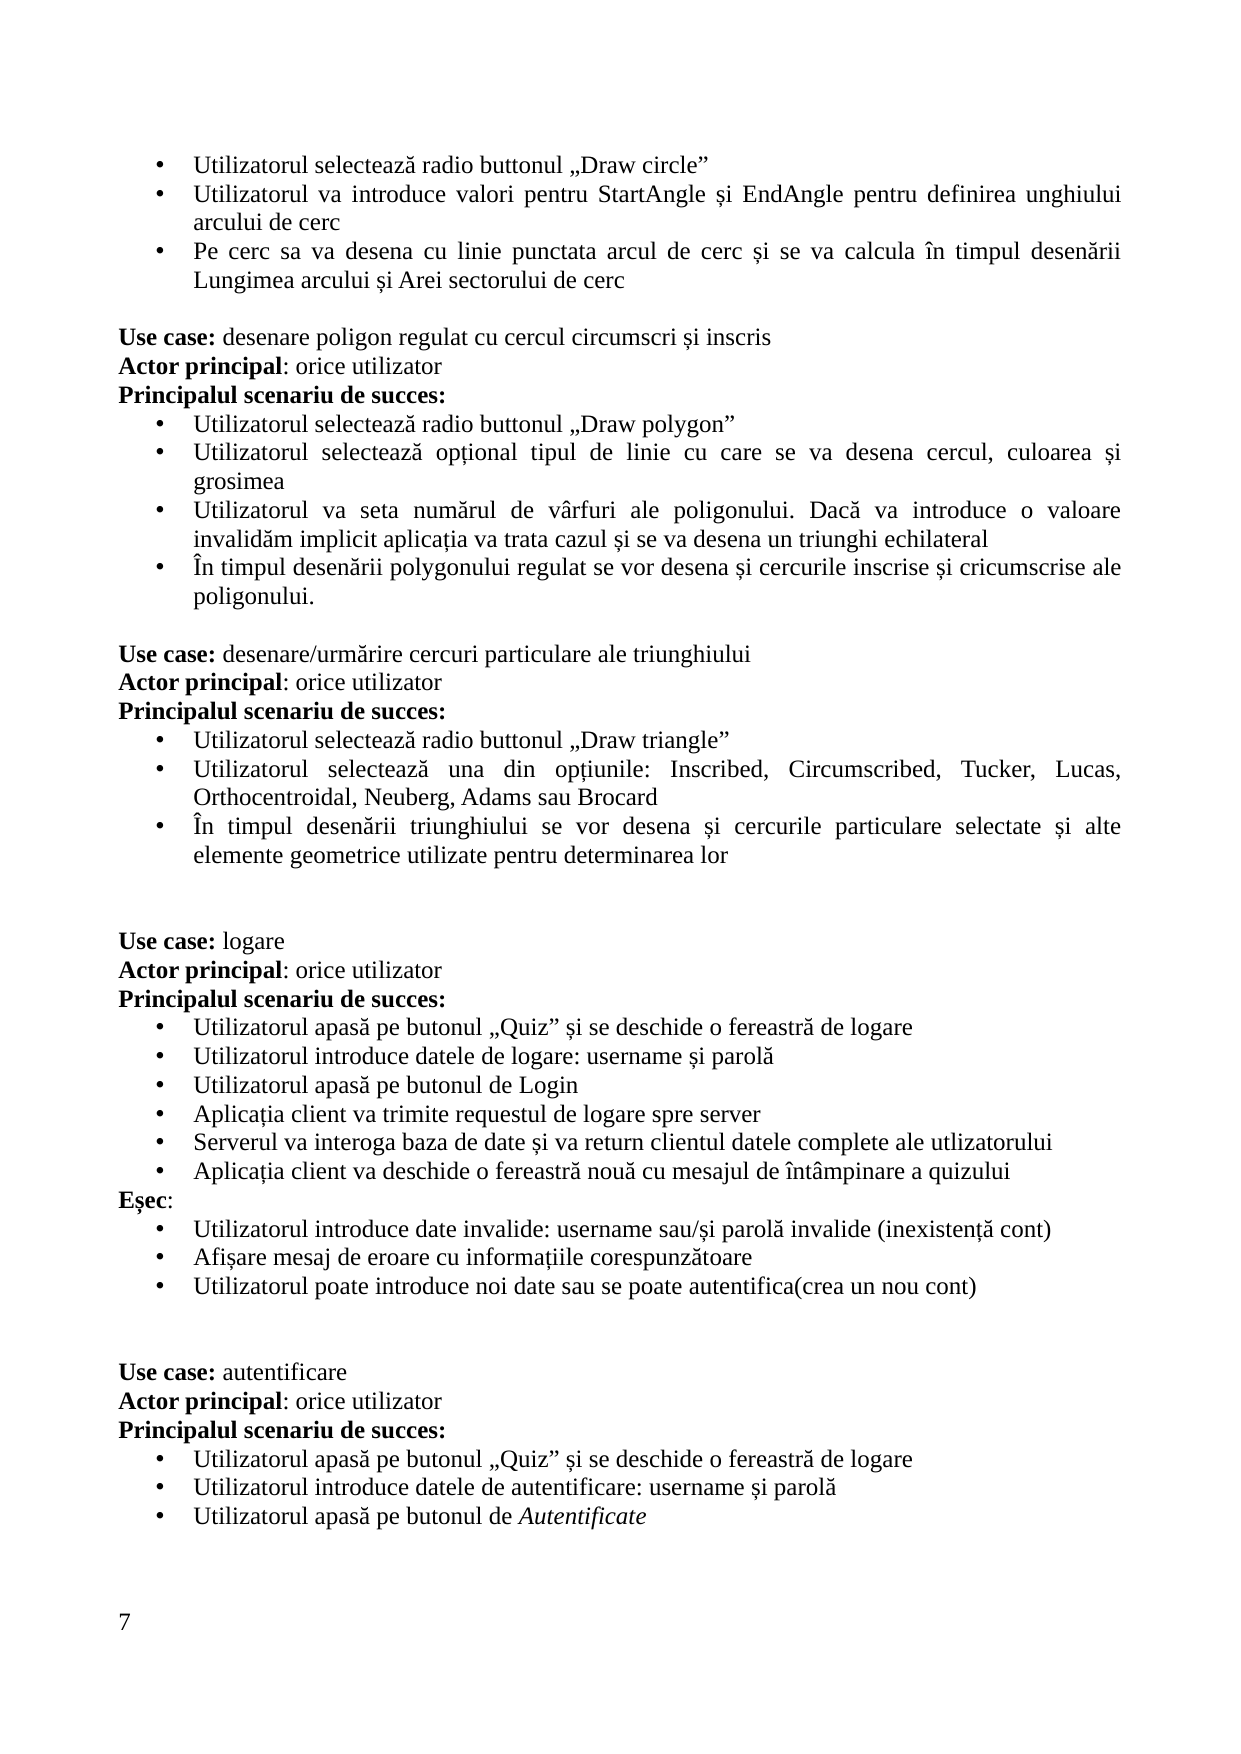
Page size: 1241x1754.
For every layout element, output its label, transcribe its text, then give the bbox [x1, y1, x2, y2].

list Utilizatorul selectează radio buttonul „Draw circle” [156, 150, 1122, 179]
list Pe cerc sa va desena cu linie punctata arcul de cerc și se va calcula în timpul desenării Lungimea arcului și Arei sectorului de cerc [156, 236, 1122, 294]
list Aplicația client va trimite requestul de logare spre server [156, 1099, 1122, 1127]
list Utilizatorul introduce datele de autentificare: username și parolă [156, 1472, 1122, 1501]
text Principalul scenariu de succes: [118, 984, 1122, 1012]
list Utilizatorul selectează opțional tipul de linie cu care se va desena cercul, culoarea și grosimea [156, 437, 1122, 495]
text Use case: desenare/urmărire cercuri particulare ale triunghiului [118, 639, 1122, 667]
text Principalul scenariu de succes: [118, 380, 1122, 409]
list Utilizatorul introduce date invalide: username sau/și parolă invalide (inexistență cont) [156, 1214, 1122, 1242]
text Actor principal: orice utilizator [118, 667, 1122, 696]
text Principalul scenariu de succes: [118, 696, 1122, 725]
list Utilizatorul poate introduce noi date sau se poate autentifica(crea un nou cont) [156, 1271, 1122, 1300]
list Utilizatorul va introduce valori pentru StartAngle și EndAngle pentru definirea unghiului arcului de cerc [156, 179, 1122, 236]
list Utilizatorul apasă pe butonul „Quiz” și se deschide o fereastră de logare [156, 1444, 1122, 1472]
list Afișare mesaj de eroare cu informațiile corespunzătoare [156, 1242, 1122, 1271]
text Use case: logare [118, 926, 1122, 955]
text Use case: desenare poligon regulat cu cercul circumscri și inscris [118, 322, 1122, 351]
text Actor principal: orice utilizator [118, 351, 1122, 380]
list Utilizatorul selectează una din opțiunile: Inscribed, Circumscribed, Tucker, Lucas, Orthocentroidal, Neuberg, Adams sau Brocard [156, 754, 1122, 811]
list Utilizatorul selectează radio buttonul „Draw polygon” [156, 409, 1122, 437]
list În timpul desenării triunghiului se vor desena și cercurile particulare selectate și alte elemente geometrice utilizate pentru determinarea lor [156, 811, 1122, 869]
list Serverul va interoga baza de date și va return clientul datele complete ale utlizatorului [156, 1127, 1122, 1156]
list Aplicația client va deschide o fereastră nouă cu mesajul de întâmpinare a quizului [156, 1156, 1122, 1185]
text Eșec: [118, 1185, 1122, 1214]
text Principalul scenariu de succes: [118, 1415, 1122, 1444]
list Utilizatorul apasă pe butonul de Login [156, 1070, 1122, 1099]
list Utilizatorul apasă pe butonul de Autentificate [156, 1501, 1122, 1530]
list Utilizatorul introduce datele de logare: username și parolă [156, 1041, 1122, 1070]
text Use case: autentificare [118, 1357, 1122, 1386]
list Utilizatorul apasă pe butonul „Quiz” și se deschide o fereastră de logare [156, 1012, 1122, 1041]
text Actor principal: orice utilizator [118, 1386, 1122, 1415]
list Utilizatorul va seta numărul de vârfuri ale poligonului. Dacă va introduce o valoare invalidăm implicit aplicația va trata cazul și se va desena un triunghi echilateral [156, 495, 1122, 552]
list În timpul desenării polygonului regulat se vor desena și cercurile inscrise și cricumscrise ale poligonului. [156, 552, 1122, 610]
list Utilizatorul selectează radio buttonul „Draw triangle” [156, 725, 1122, 754]
text Actor principal: orice utilizator [118, 955, 1122, 984]
